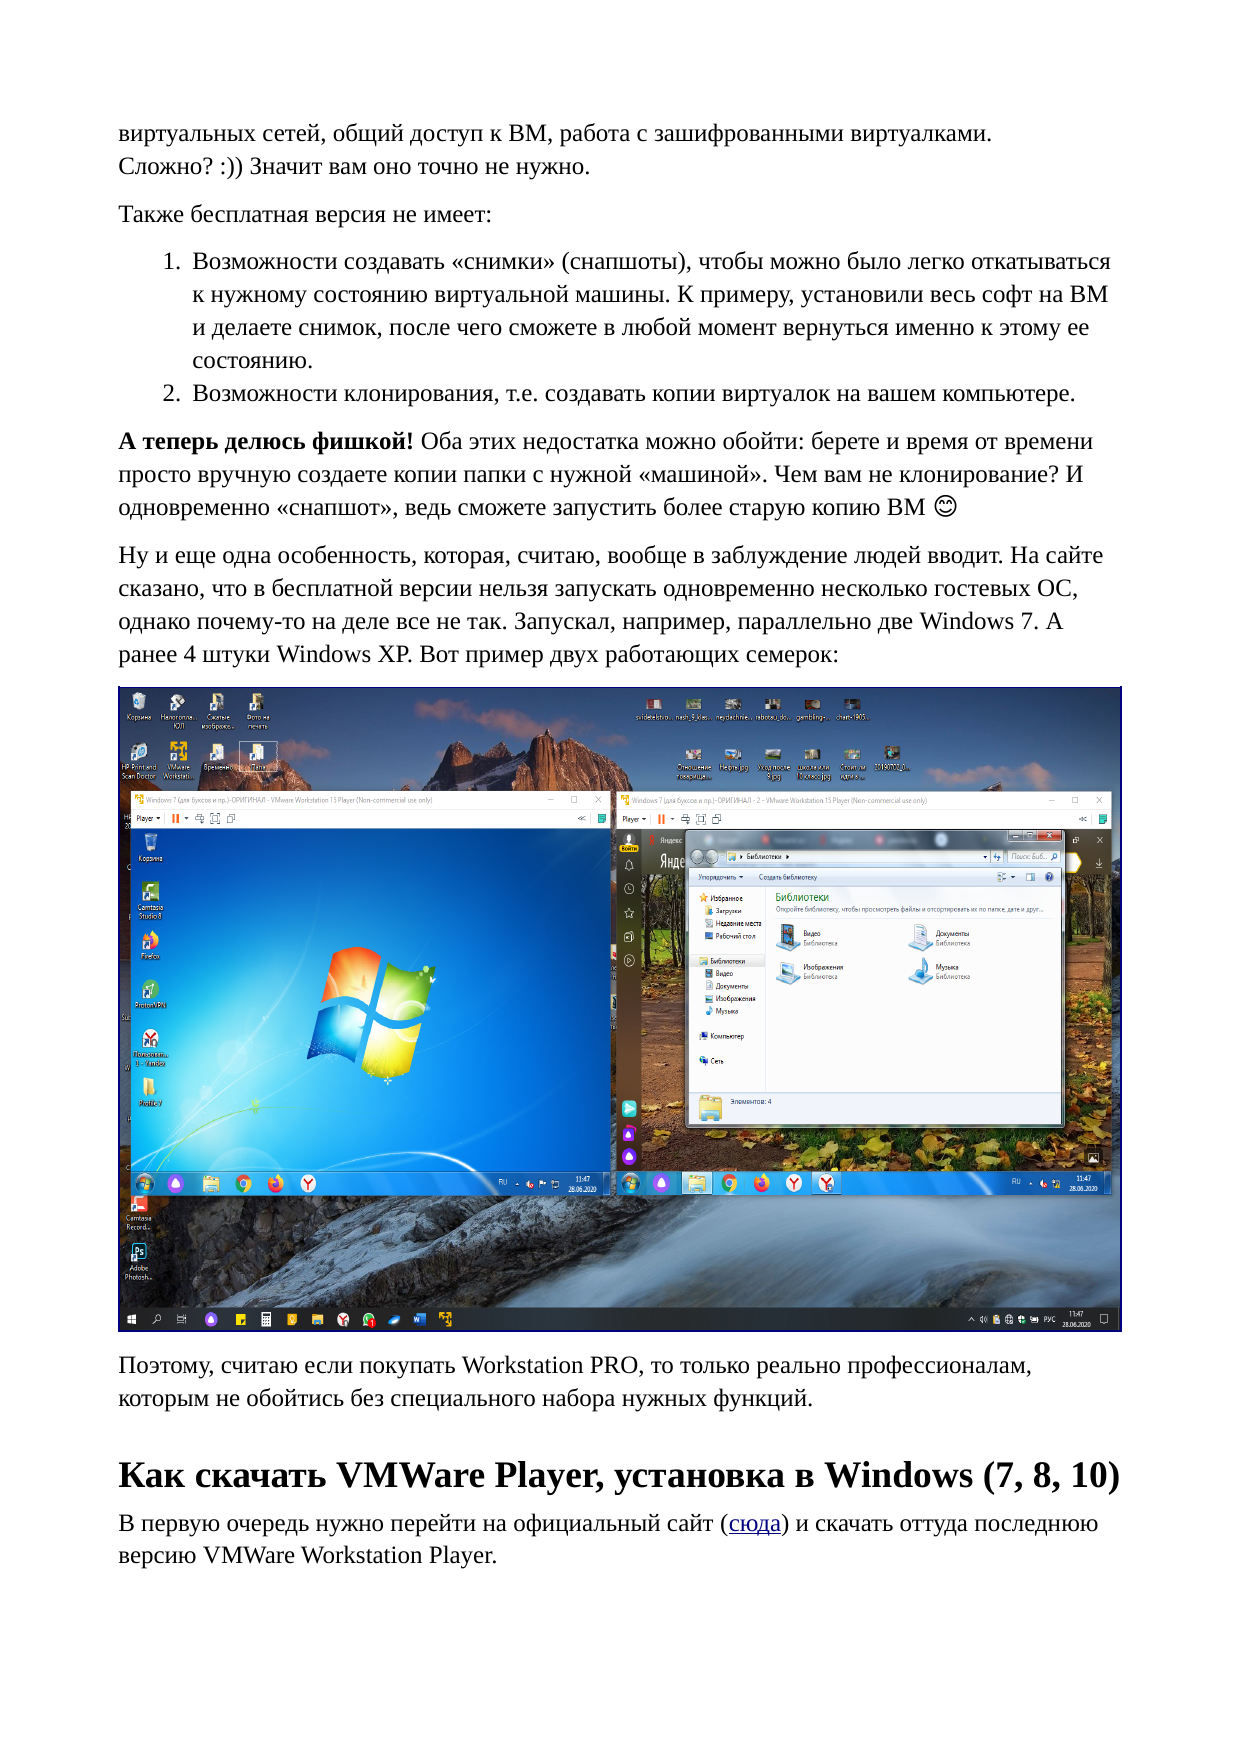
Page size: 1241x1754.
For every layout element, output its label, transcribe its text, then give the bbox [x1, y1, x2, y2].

text Поэтому, считаю если покупать Workstation PRO, то только реально профессионалам, которым не обойтись без специального набора нужных функций. [118, 1351, 1122, 1412]
list Возможности клонирования, т.е. создавать копии виртуалок на вашем компьютере. [162, 378, 1122, 407]
list Возможности создавать «снимки» (снапшоты), чтобы можно было легко откатываться к нужному состоянию виртуальной машины. К примеру, установили весь софт на ВМ и делаете снимок, после чего сможете в любой момент вернуться именно к этому ее состоянию. [162, 246, 1122, 374]
text Также бесплатная версия не имеет: [118, 199, 1122, 227]
text А теперь делюсь фишкой! Оба этих недостатка можно обойти: берете и время от времени просто вручную создаете копии папки с нужной «машиной». Чем вам не клонирование? И одновременно «снапшот», ведь сможете запустить более старую копию ВМ 😊 [118, 426, 1122, 521]
text В первую очередь нужно перейти на официальный сайт (сюда) и скачать оттуда последнюю версию VMWare Workstation Player. [118, 1508, 1122, 1569]
text Ну и еще одна особенность, которая, считаю, вообще в заблуждение людей вводит. На сайте сказано, что в бесплатной версии нельзя запускать одновременно несколько гостевых ОС, однако почему-то на деле все не так. Запускал, например, параллельно две Windows 7. А ранее 4 штуки Windows XP. Вот пример двух работающих семерок: [118, 540, 1122, 667]
picture [120, 688, 1120, 1330]
subtitle Как скачать VMWare Player, установка в Windows (7, 8, 10) [118, 1452, 1122, 1495]
text виртуальных сетей, общий доступ к ВМ, работа с зашифрованными виртуалками. Сложно? :)) Значит вам оно точно не нужно. [118, 118, 1122, 180]
